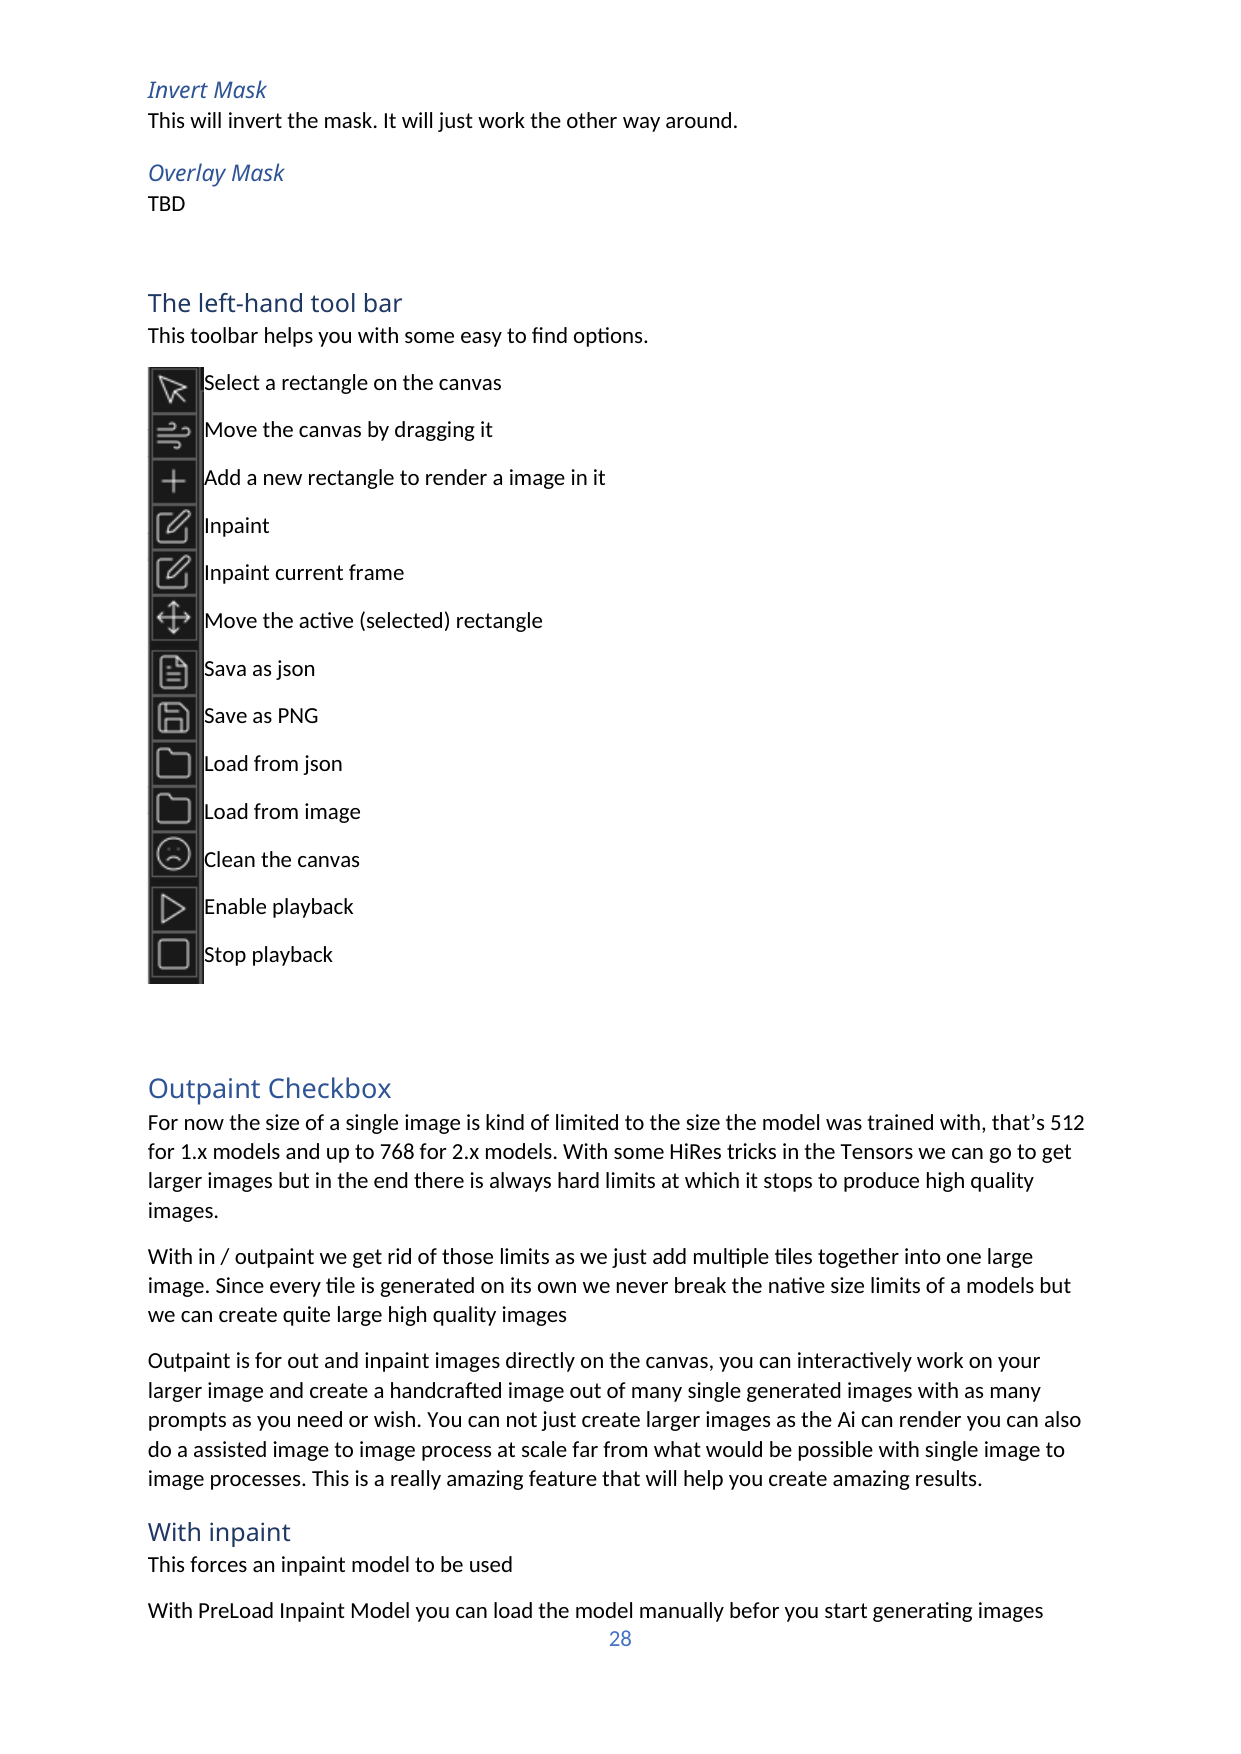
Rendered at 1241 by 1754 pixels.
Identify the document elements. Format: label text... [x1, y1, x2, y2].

text This toolbar helps you with some easy to find options. [148, 322, 1093, 349]
subtitle With inpaint [148, 1514, 1093, 1548]
text Inpaint [204, 511, 1093, 539]
text Load from json [204, 749, 1093, 777]
subtitle Outpaint Checkbox [148, 1069, 1093, 1106]
text With in / outpaint we get rid of those limits as we just add multiple tiles together into one large image. Since every tile is generated on its own we never break the native size limits of a models but we can create quite large high quality images [148, 1242, 1093, 1329]
subtitle Overlay Mask [148, 157, 1093, 188]
text Load from image [204, 797, 1093, 825]
text Outpaint is for out and inpaint images directly on the canvas, you can interactively work on your larger image and create a handcrafted image out of many single generated images with as many prompts as you need or wish. You can not just create larger images as the Ai can render you can also do a assisted image to image process at scale far from what would be possible with single image to image processes. This is a really amazing feature that will help you create amazing results. [148, 1347, 1093, 1492]
text Clean the canvas [204, 845, 1093, 873]
text For now the size of a single image is kind of limited to the size the model was trained with, that’s 512 for 1.x models and up to 768 for 2.x models. With some HiRes tricks in the Tensors we can go to get larger images but in the end there is always hard limits at which it stops to produce high quality images. [148, 1108, 1093, 1224]
text Stop playback [148, 940, 1093, 999]
text Sava as json [204, 654, 1093, 682]
text Add a new rectangle to render a image in it [204, 463, 1093, 491]
text This will invert the mask. It will just work the other way around. [148, 107, 1093, 134]
text Move the canvas by dragging it [204, 415, 1093, 443]
text Select a rectangle on the canvas [204, 368, 1093, 396]
text Move the active (selected) rectangle [204, 606, 1093, 634]
text With PreLoad Inpaint Model you can load the model manually befor you start generating images [148, 1596, 1093, 1624]
text TBD [148, 189, 1093, 218]
text Enable playback [204, 892, 1093, 920]
text Save as PNG [204, 702, 1093, 729]
subtitle Invert Mask [148, 74, 1093, 105]
text This forces an inpaint model to be used [148, 1550, 1093, 1578]
subtitle The left-hand tool bar [148, 286, 1093, 320]
text Inpaint current frame [204, 558, 1093, 586]
